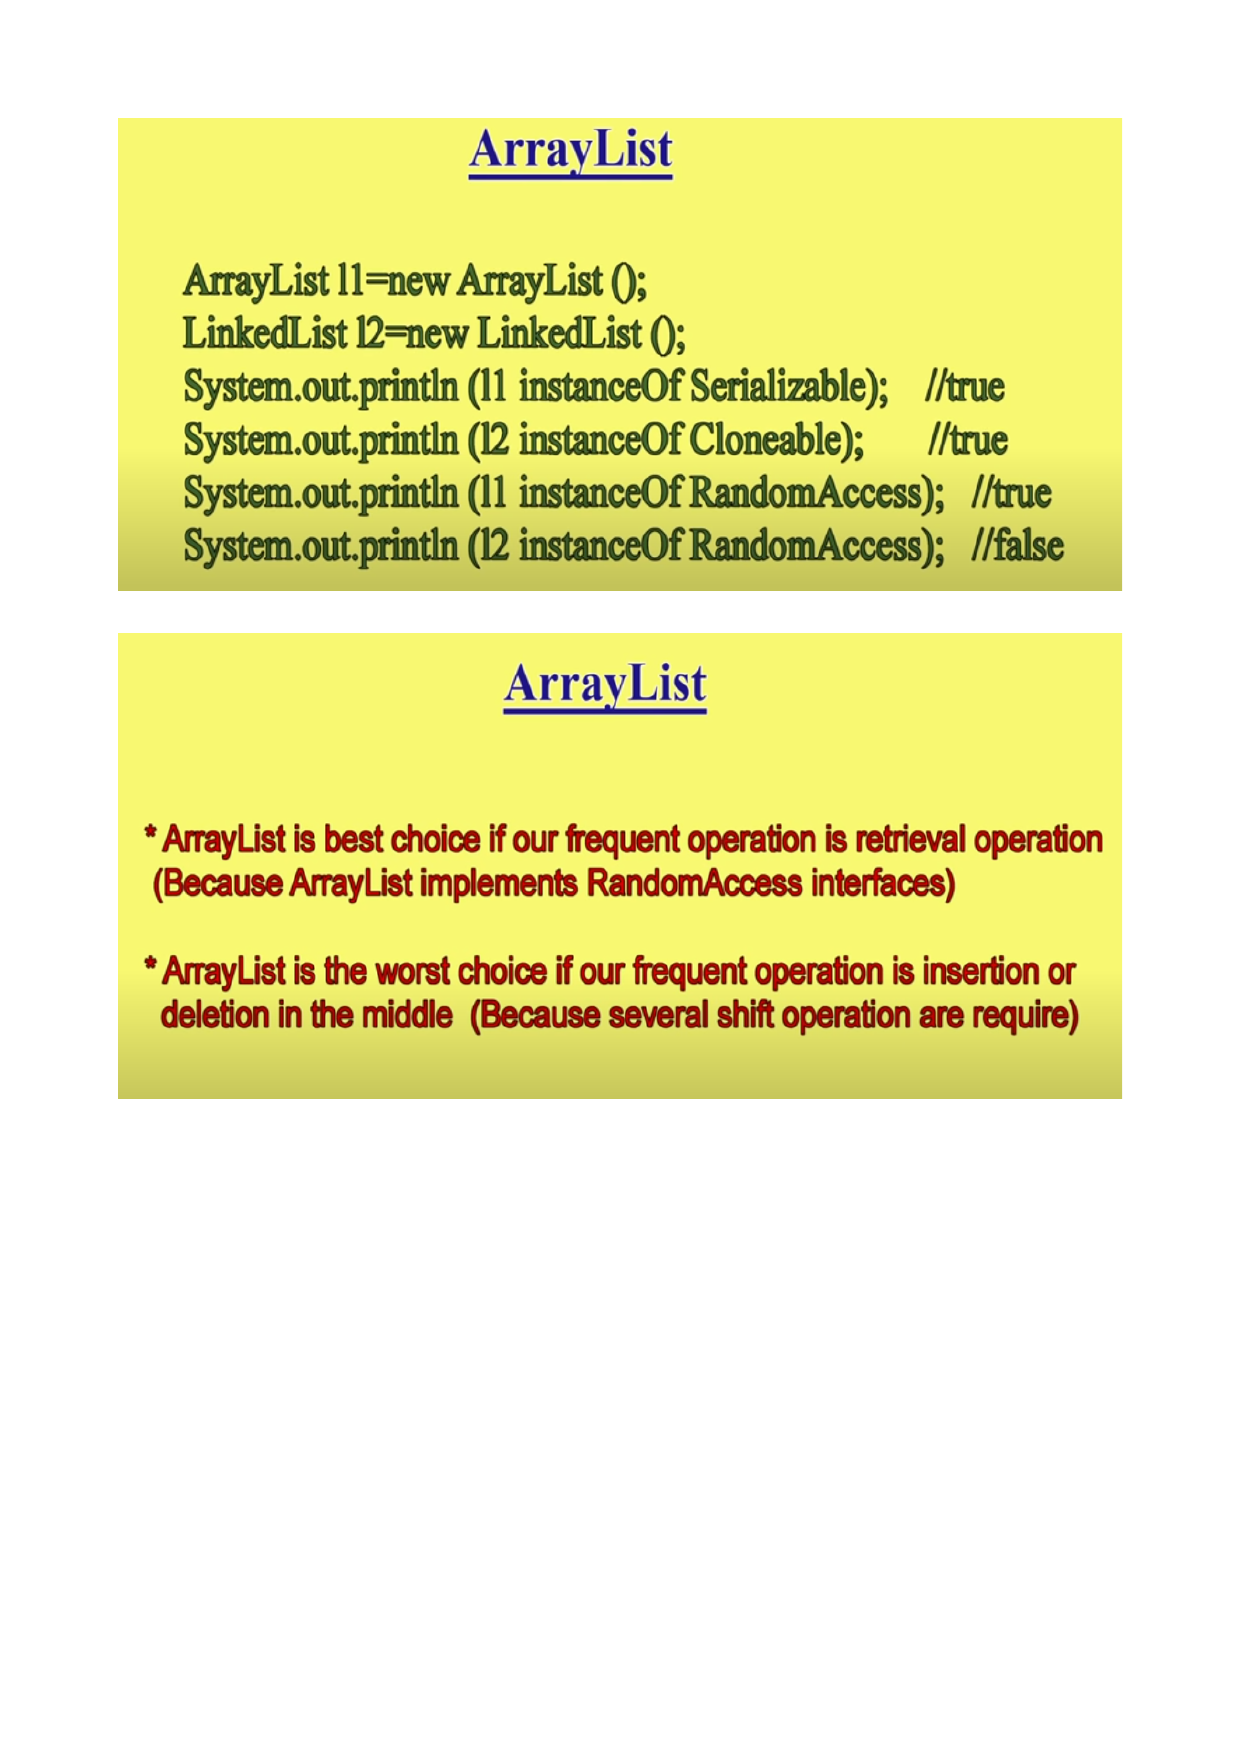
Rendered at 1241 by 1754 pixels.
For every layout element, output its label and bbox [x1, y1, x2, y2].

picture [118, 118, 1123, 591]
picture [118, 633, 1123, 1099]
